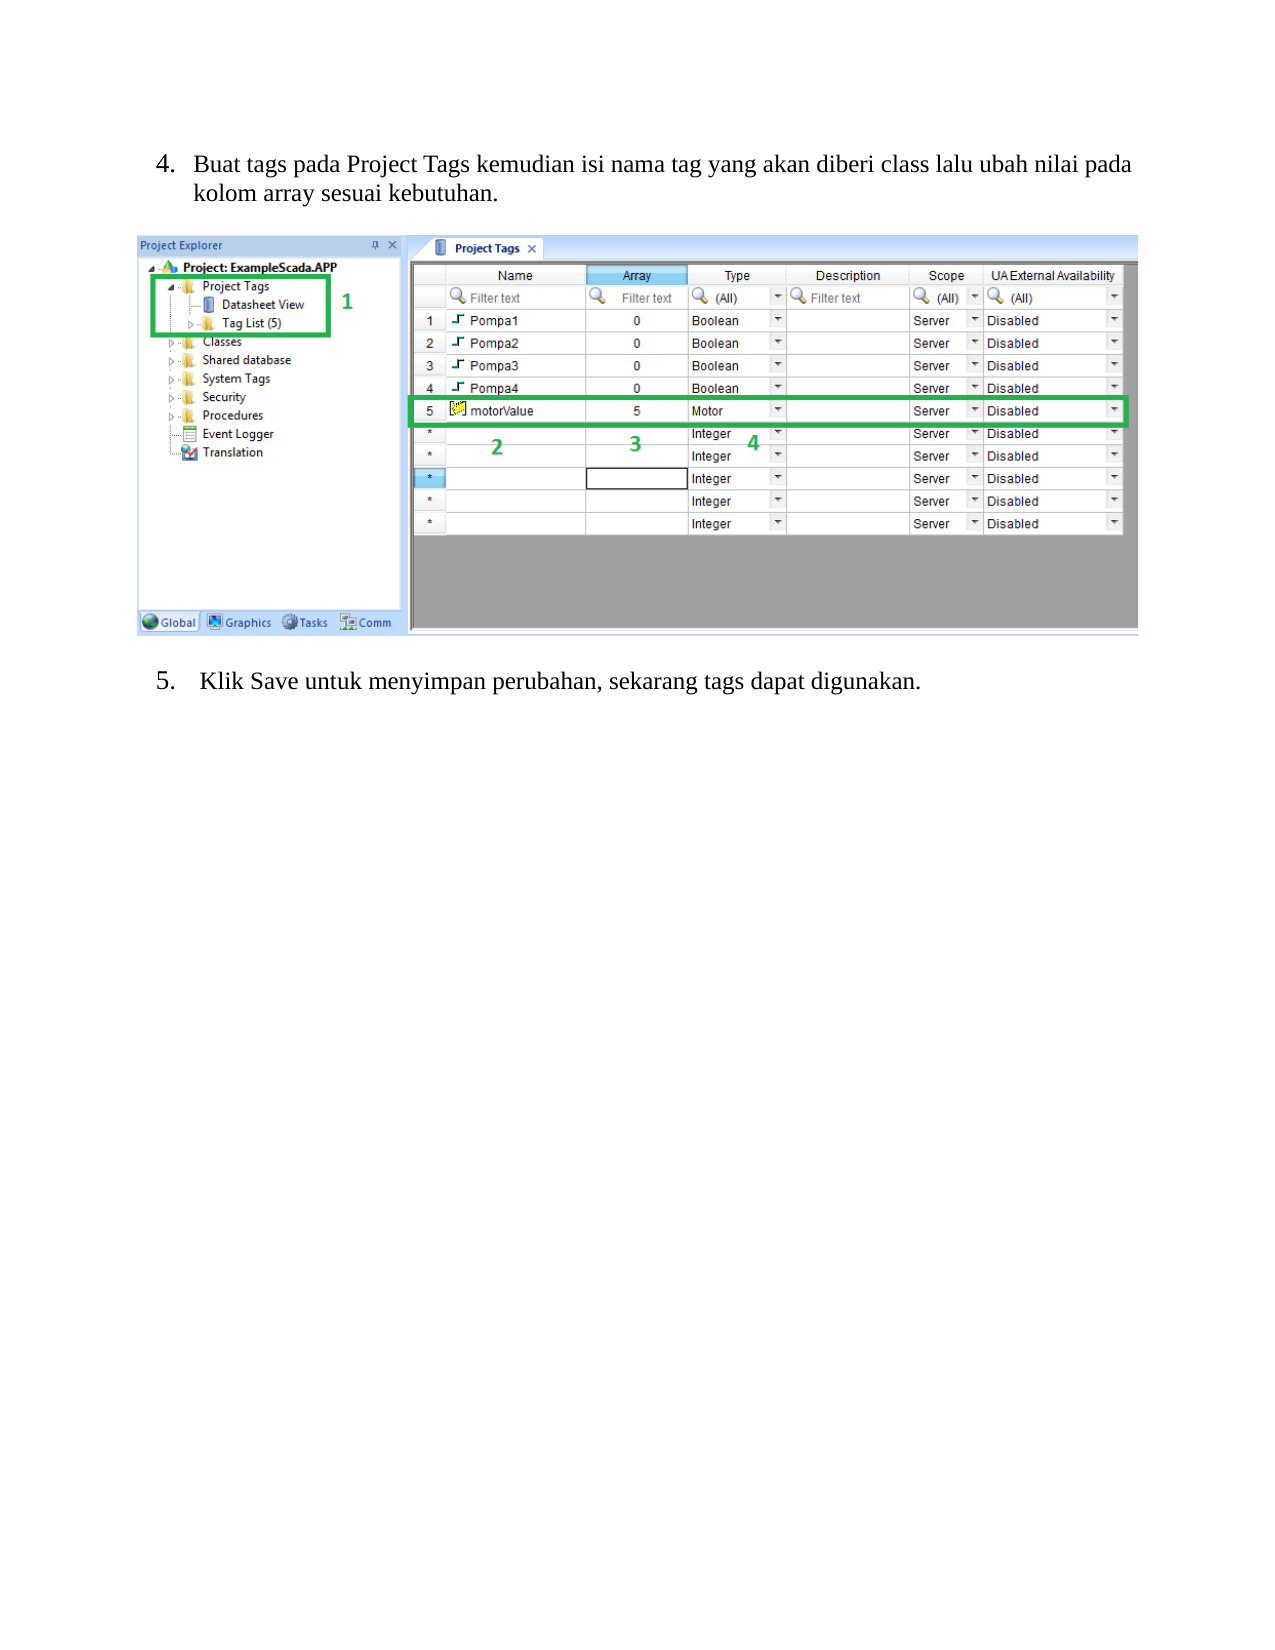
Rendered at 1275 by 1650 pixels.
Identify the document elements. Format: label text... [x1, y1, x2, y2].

list Buat tags pada Project Tags kemudian isi nama tag yang akan diberi class lalu ubah nilai pada kolom array sesuai kebutuhan. [156, 147, 1157, 207]
picture [136, 235, 1139, 636]
list Klik Save untuk menyimpan perubahan, sekarang tags dapat digunakan. [156, 664, 1157, 696]
